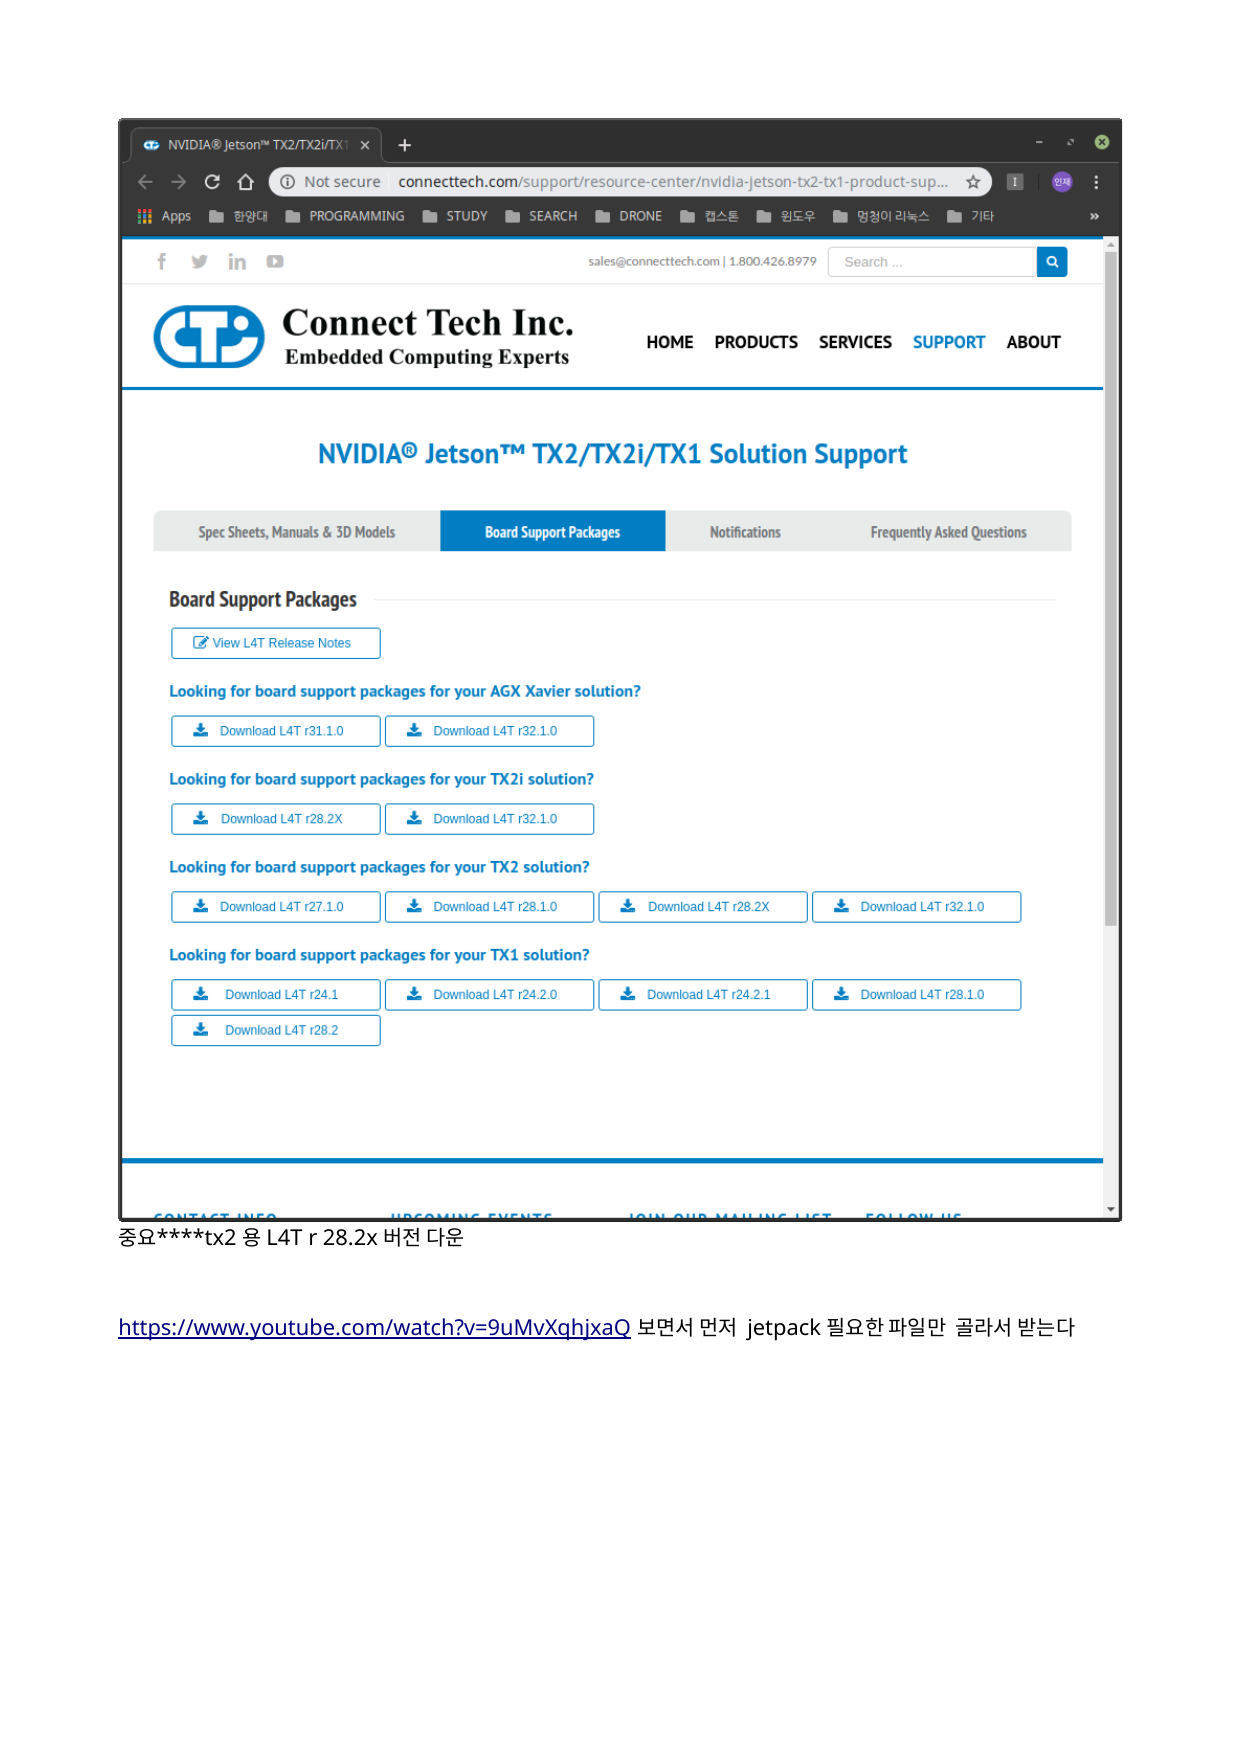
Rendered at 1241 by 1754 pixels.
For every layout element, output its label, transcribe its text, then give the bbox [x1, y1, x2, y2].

text 중요****tx2 용 L4T r 28.2x 버전 다운 [118, 1222, 1122, 1252]
text https://www.youtube.com/watch?v=9uMvXqhjxaQ 보면서 먼저 jetpack 필요한 파일만 골라서 받는다 [118, 1311, 1122, 1342]
picture [118, 118, 1123, 1222]
